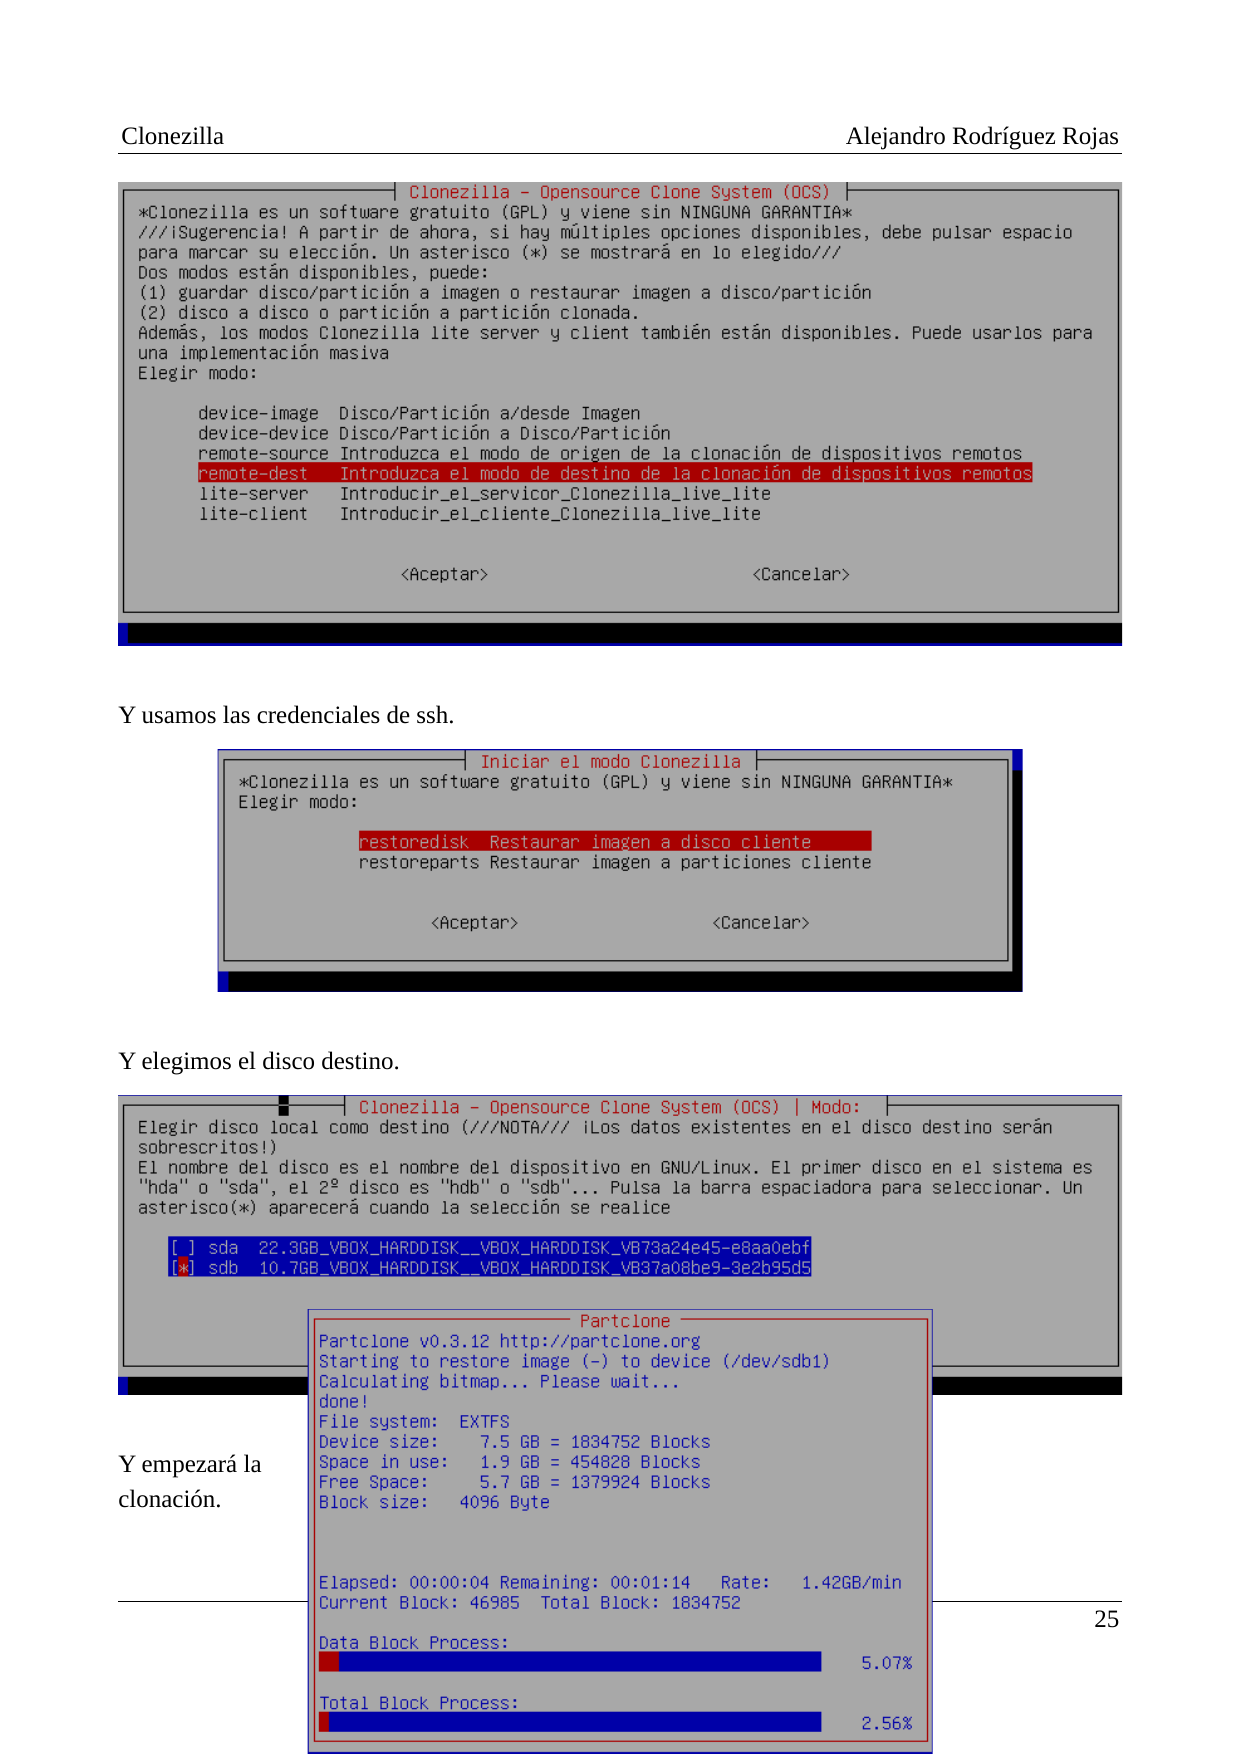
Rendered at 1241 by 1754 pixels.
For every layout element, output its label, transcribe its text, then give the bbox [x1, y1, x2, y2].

text [933, 1449, 1122, 1512]
text Y elegimos el disco destino. [118, 1046, 1122, 1075]
text Y usamos las credenciales de ssh. [118, 700, 1122, 729]
picture [217, 749, 1023, 992]
text Y empezará la clonación. [118, 1449, 307, 1512]
picture [118, 1095, 1123, 1754]
picture [118, 182, 1123, 646]
